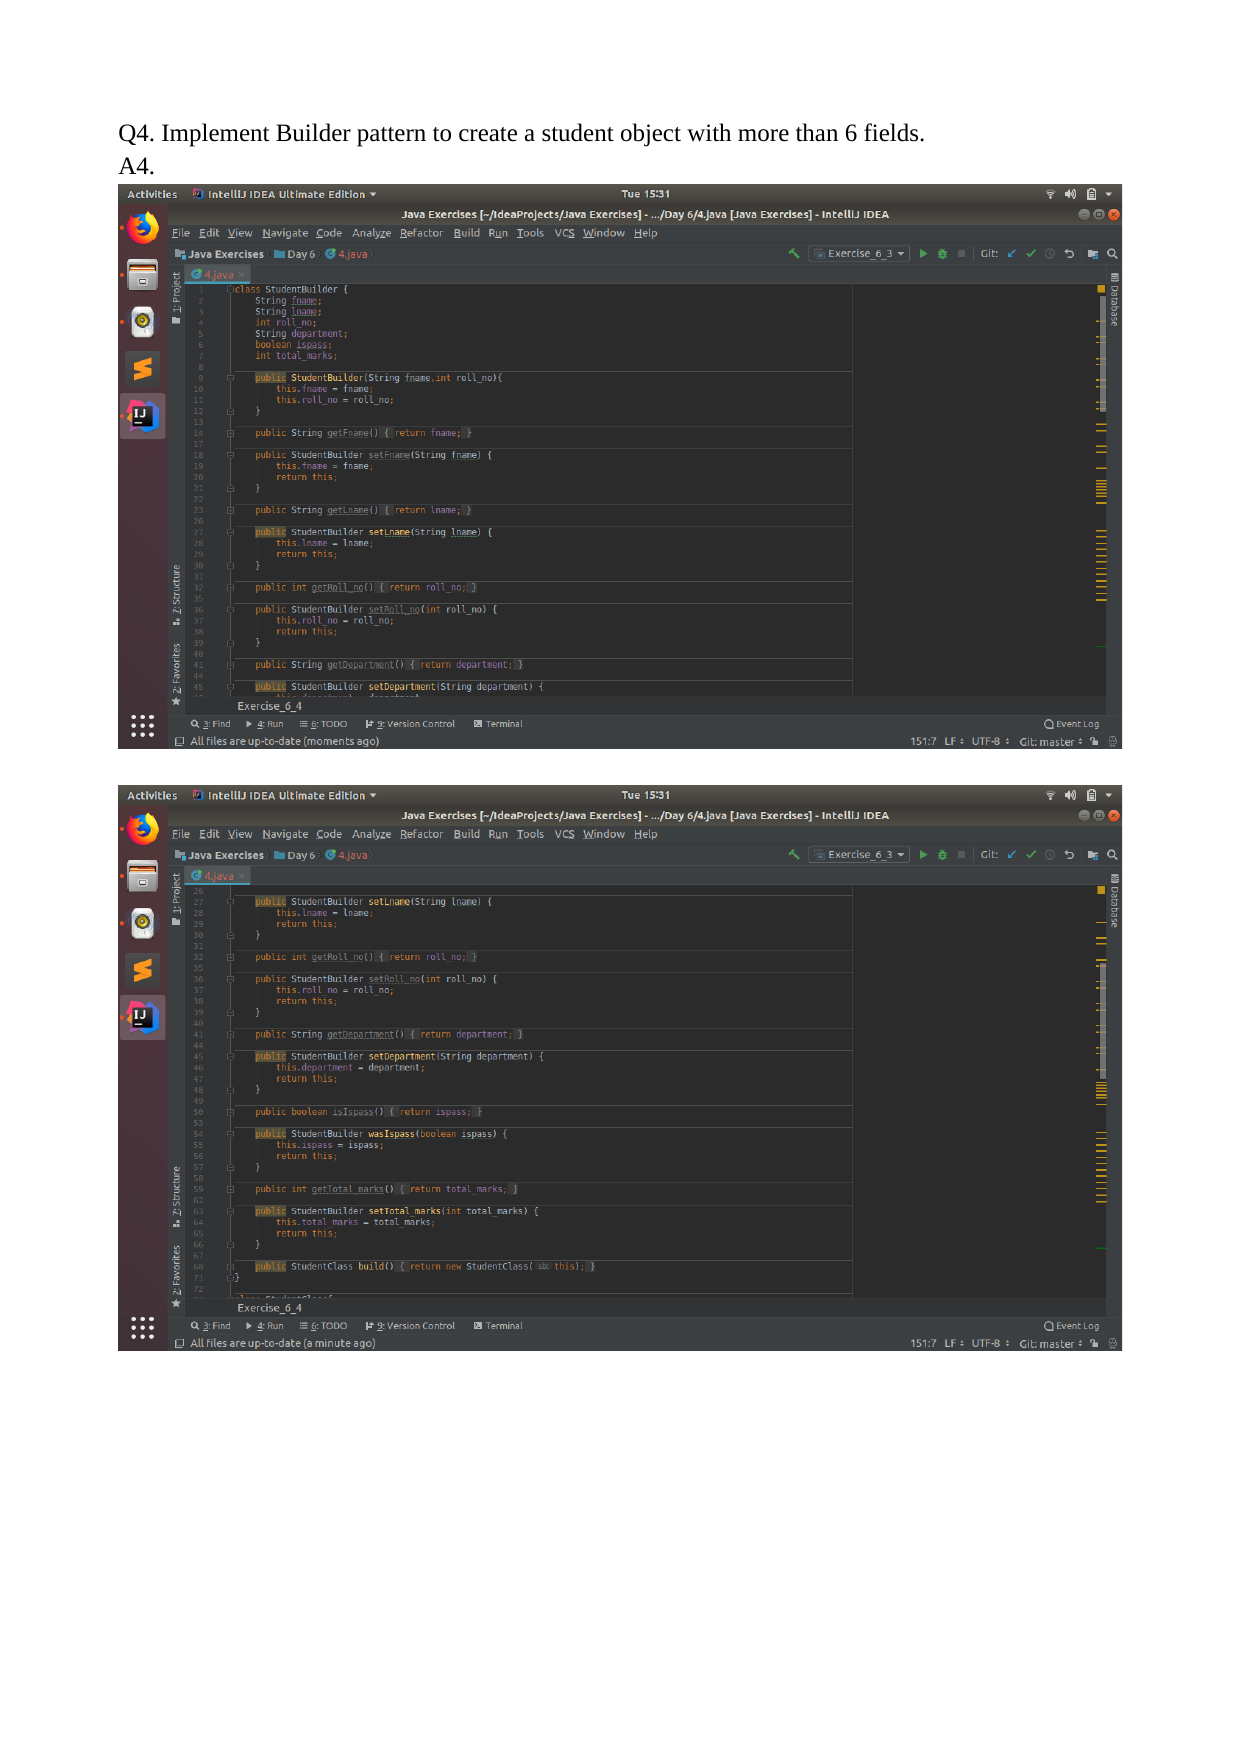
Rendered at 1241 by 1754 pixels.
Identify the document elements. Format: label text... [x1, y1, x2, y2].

text Q4. Implement Builder pattern to create a student object with more than 6 fields. [118, 118, 1122, 147]
picture [118, 785, 1123, 1351]
text A4. [118, 151, 1122, 180]
picture [118, 184, 1123, 749]
